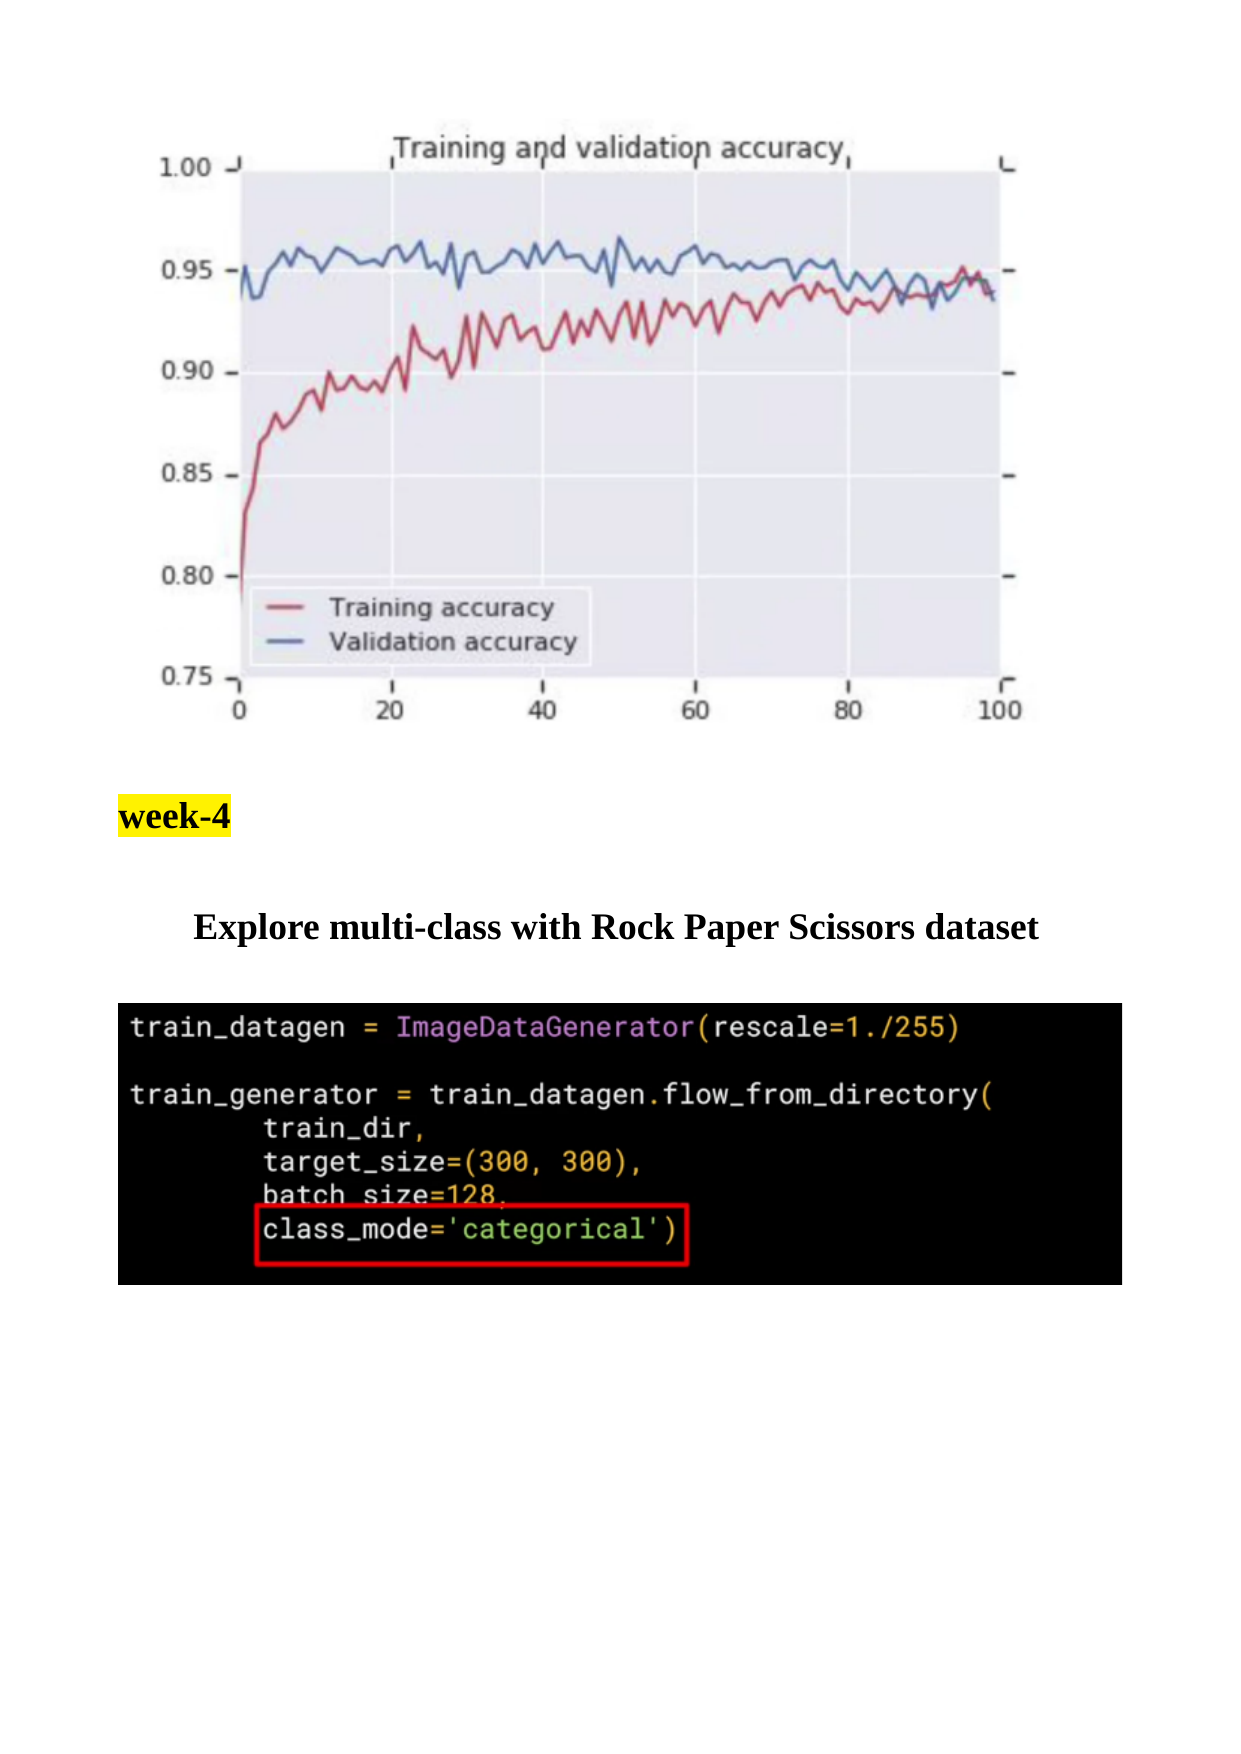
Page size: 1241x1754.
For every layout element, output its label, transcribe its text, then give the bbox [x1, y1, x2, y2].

text week-4 [118, 793, 1122, 837]
picture [118, 1003, 1123, 1285]
picture [118, 118, 1123, 736]
subtitle Explore multi-class with Rock Paper Scissors dataset [118, 905, 1122, 948]
